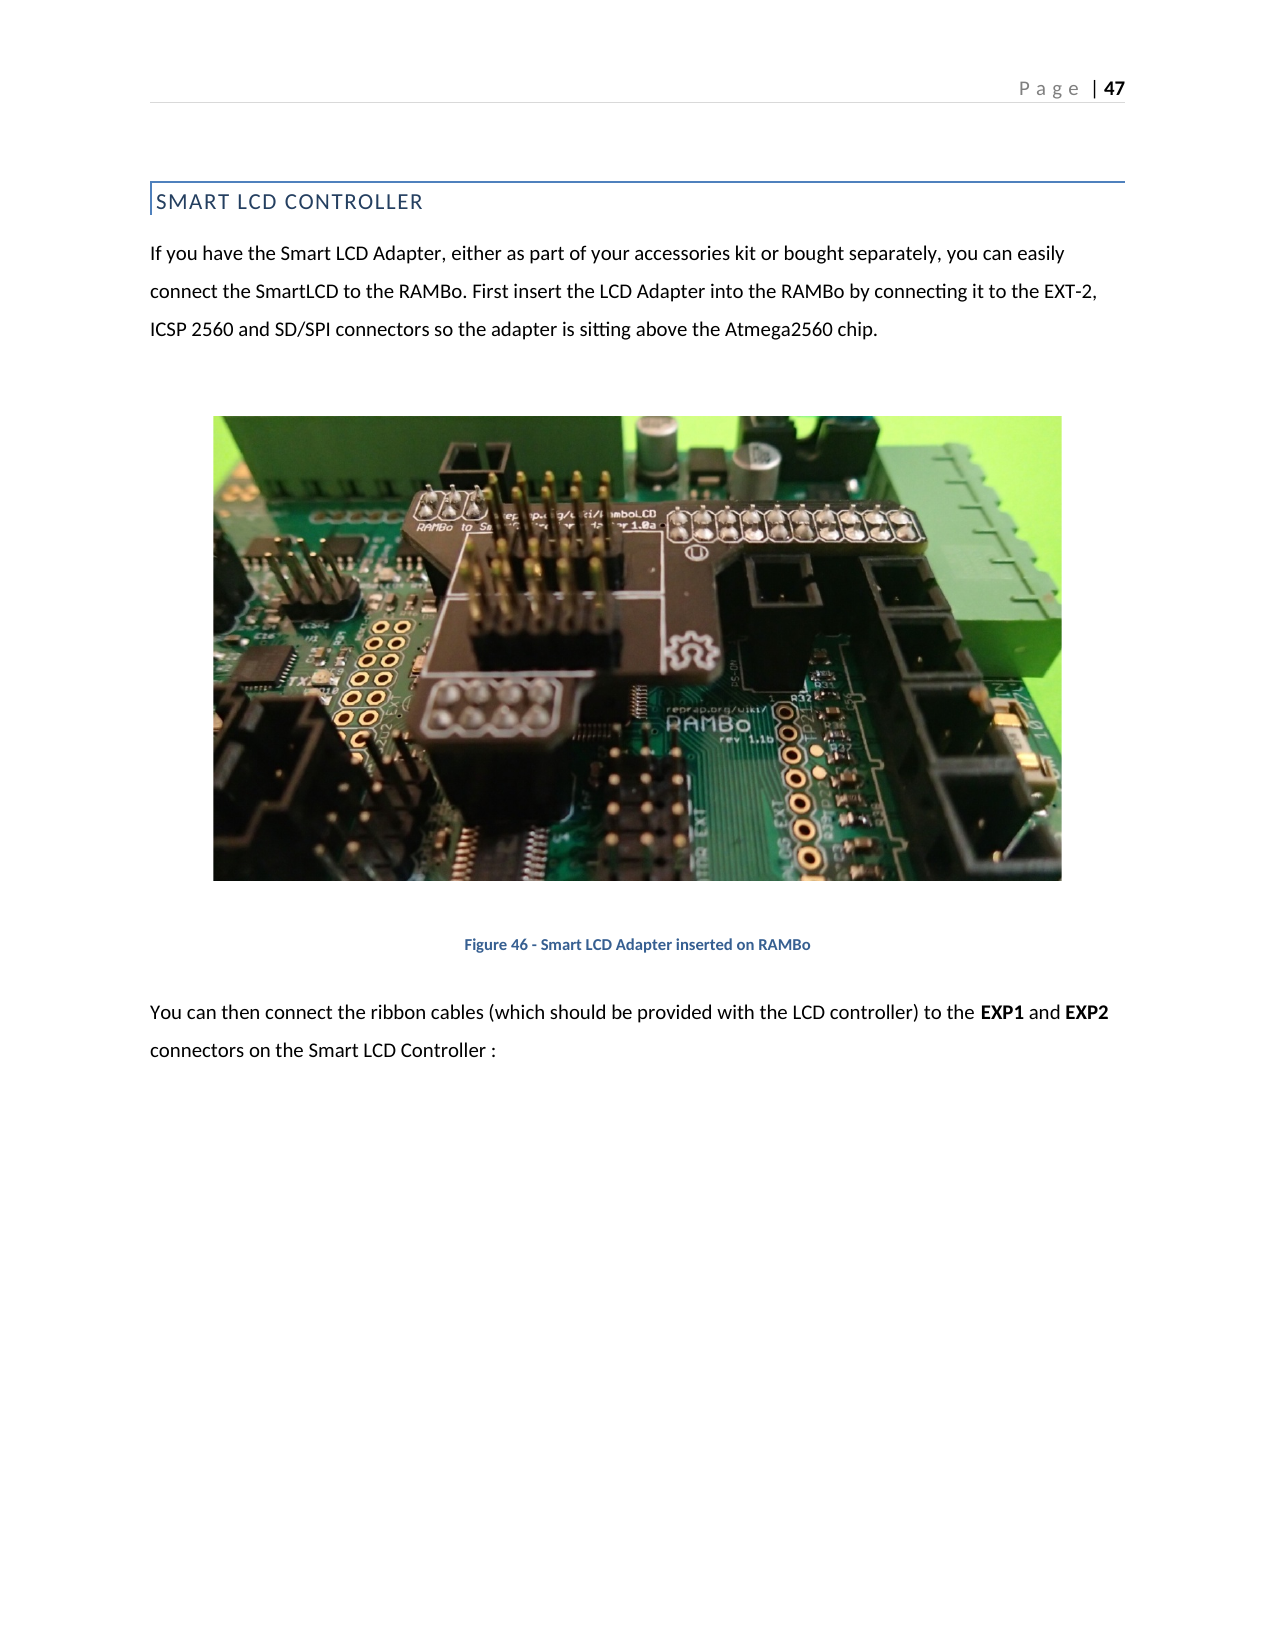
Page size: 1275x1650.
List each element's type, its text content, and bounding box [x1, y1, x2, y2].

text You can then connect the ribbon cables (which should be provided with the LCD controller) to the EXP1 and EXP2 connectors on the Smart LCD Controller : [150, 999, 1125, 1063]
subtitle Smart LCD Controller [152, 183, 1125, 215]
text If you have the Smart LCD Adapter, either as part of your accessories kit or bought separately, you can easily connect the SmartLCD to the RAMBo. First insert the LCD Adapter into the RAMBo by connecting it to the EXT-2, ICSP 2560 and SD/SPI connectors so the adapter is sitting above the Atmega2560 chip. [150, 240, 1125, 342]
text Figure 46 - Smart LCD Adapter inserted on RAMBo [150, 934, 1125, 955]
